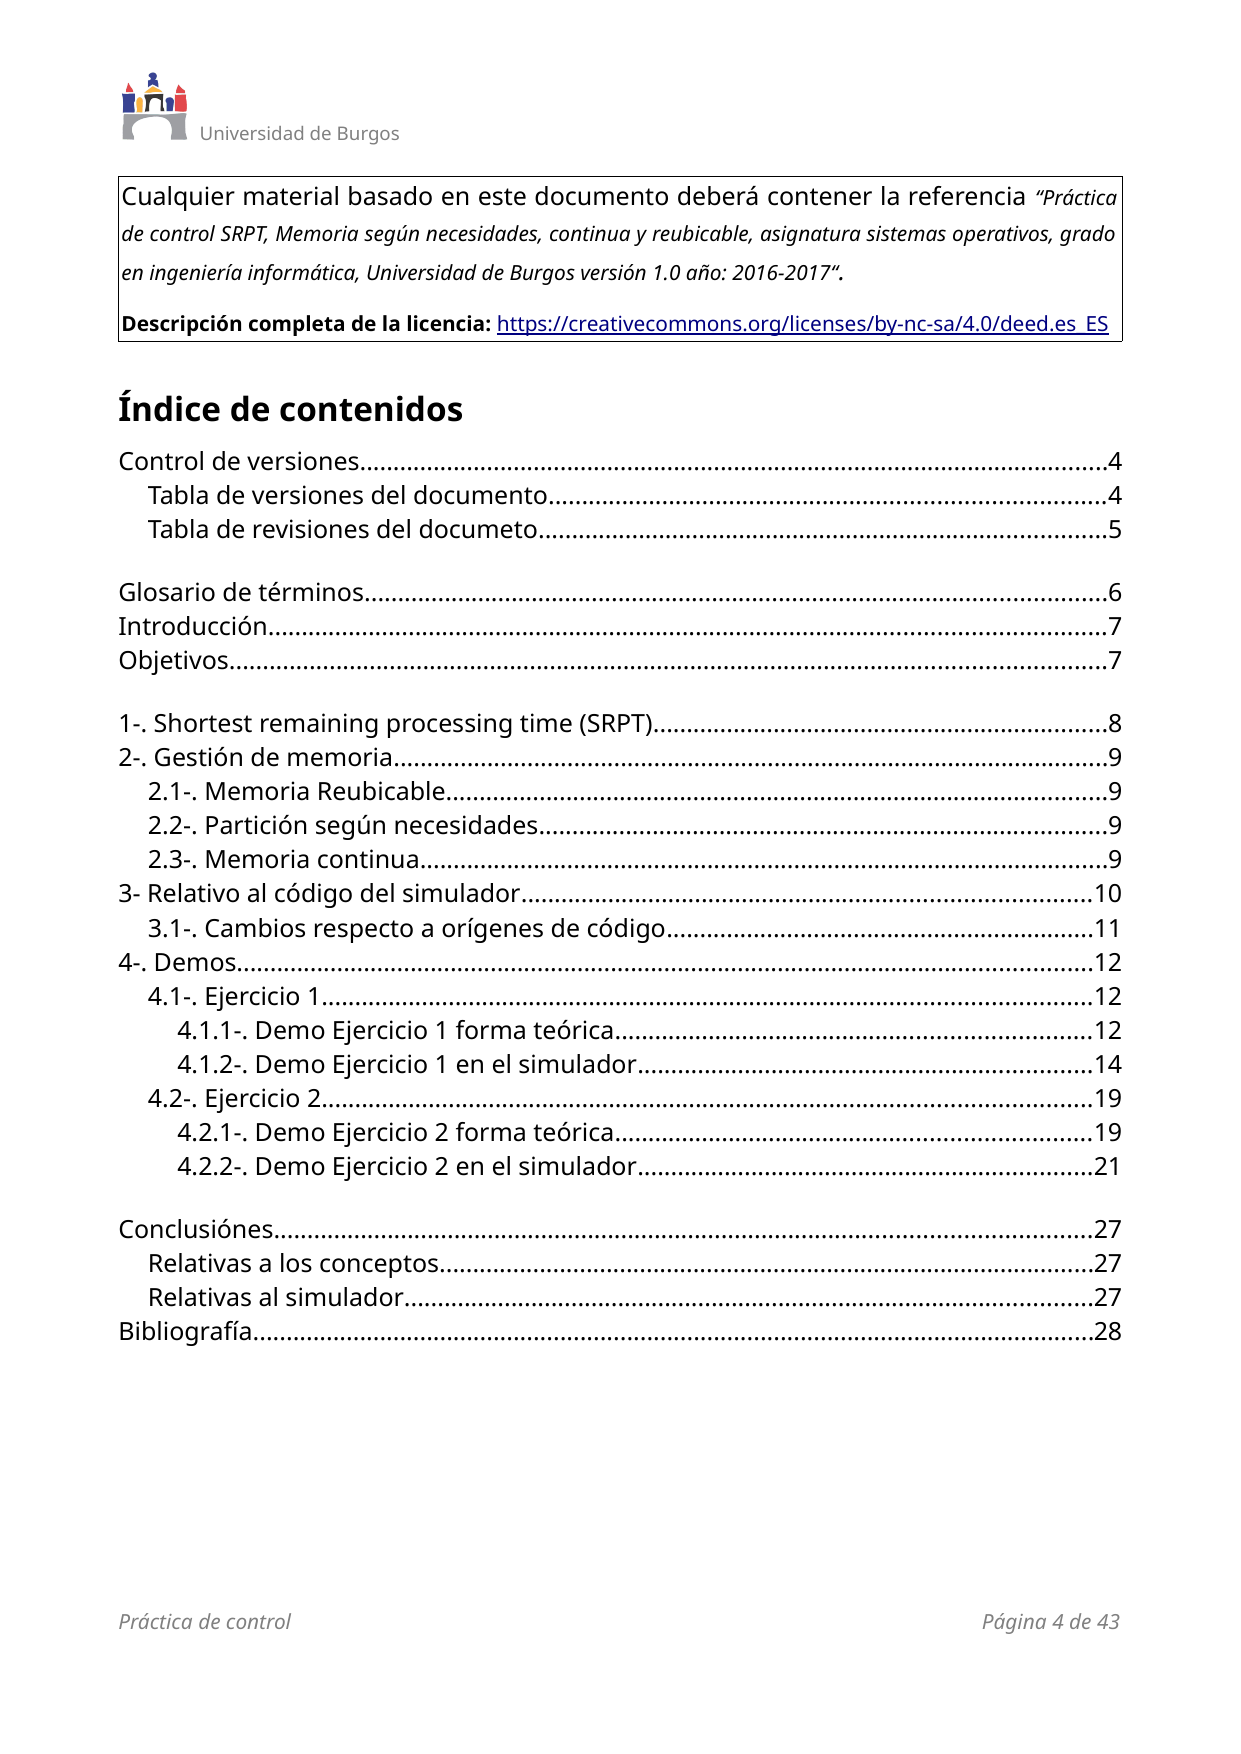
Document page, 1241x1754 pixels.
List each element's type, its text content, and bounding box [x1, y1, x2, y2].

text 4.2.1-. Demo Ejercicio 2 forma teórica 19 [177, 1114, 1122, 1149]
text Tabla de versiones del documento 4 [148, 478, 1122, 512]
text 1-. Shortest remaining processing time (SRPT) 8 [118, 706, 1122, 740]
text Conclusiónes 27 [118, 1211, 1122, 1246]
text Glosario de términos 6 [118, 575, 1122, 609]
text Objetivos 7 [118, 643, 1122, 677]
text 3.1-. Cambios respecto a orígenes de código 11 [148, 910, 1122, 944]
text Relativas al simulador 27 [148, 1279, 1122, 1314]
picture [117, 72, 189, 142]
text 4.1-. Ejercicio 1 12 [148, 978, 1122, 1012]
text Tabla de revisiones del documeto 5 [148, 512, 1122, 546]
text 4.2-. Ejercicio 2 19 [148, 1081, 1122, 1114]
text Descripción completa de la licencia: https://creativecommons.org/licenses/by-nc-sa/4.0/deed.es_ES [119, 306, 1122, 341]
subtitle Índice de contenidos [118, 386, 1122, 431]
text 4.1.1-. Demo Ejercicio 1 forma teórica 12 [177, 1012, 1122, 1046]
text Introducción 7 [118, 609, 1122, 643]
text 4.2.2-. Demo Ejercicio 2 en el simulador 21 [177, 1149, 1122, 1183]
text 4.1.2-. Demo Ejercicio 1 en el simulador 14 [177, 1046, 1122, 1081]
text 4-. Demos 12 [118, 944, 1122, 978]
text 2.2-. Partición según necesidades 9 [148, 808, 1122, 842]
text 2-. Gestión de memoria 9 [118, 740, 1122, 774]
text 3- Relativo al código del simulador 10 [118, 876, 1122, 910]
text Control de versiones 4 [118, 444, 1122, 478]
text Bibliografía 28 [118, 1314, 1122, 1348]
text 2.1-. Memoria Reubicable 9 [148, 774, 1122, 808]
text Cualquier material basado en este documento deberá contener la referencia “Práctica de control SRPT, Memoria según necesidades, continua y reubicable, asignatura sistemas operativos, grado en ingeniería informática, Universidad de Burgos versión 1.0 año: 2016-2017“. [119, 177, 1122, 288]
text Relativas a los conceptos 27 [148, 1246, 1122, 1279]
text 2.3-. Memoria continua 9 [148, 842, 1122, 876]
